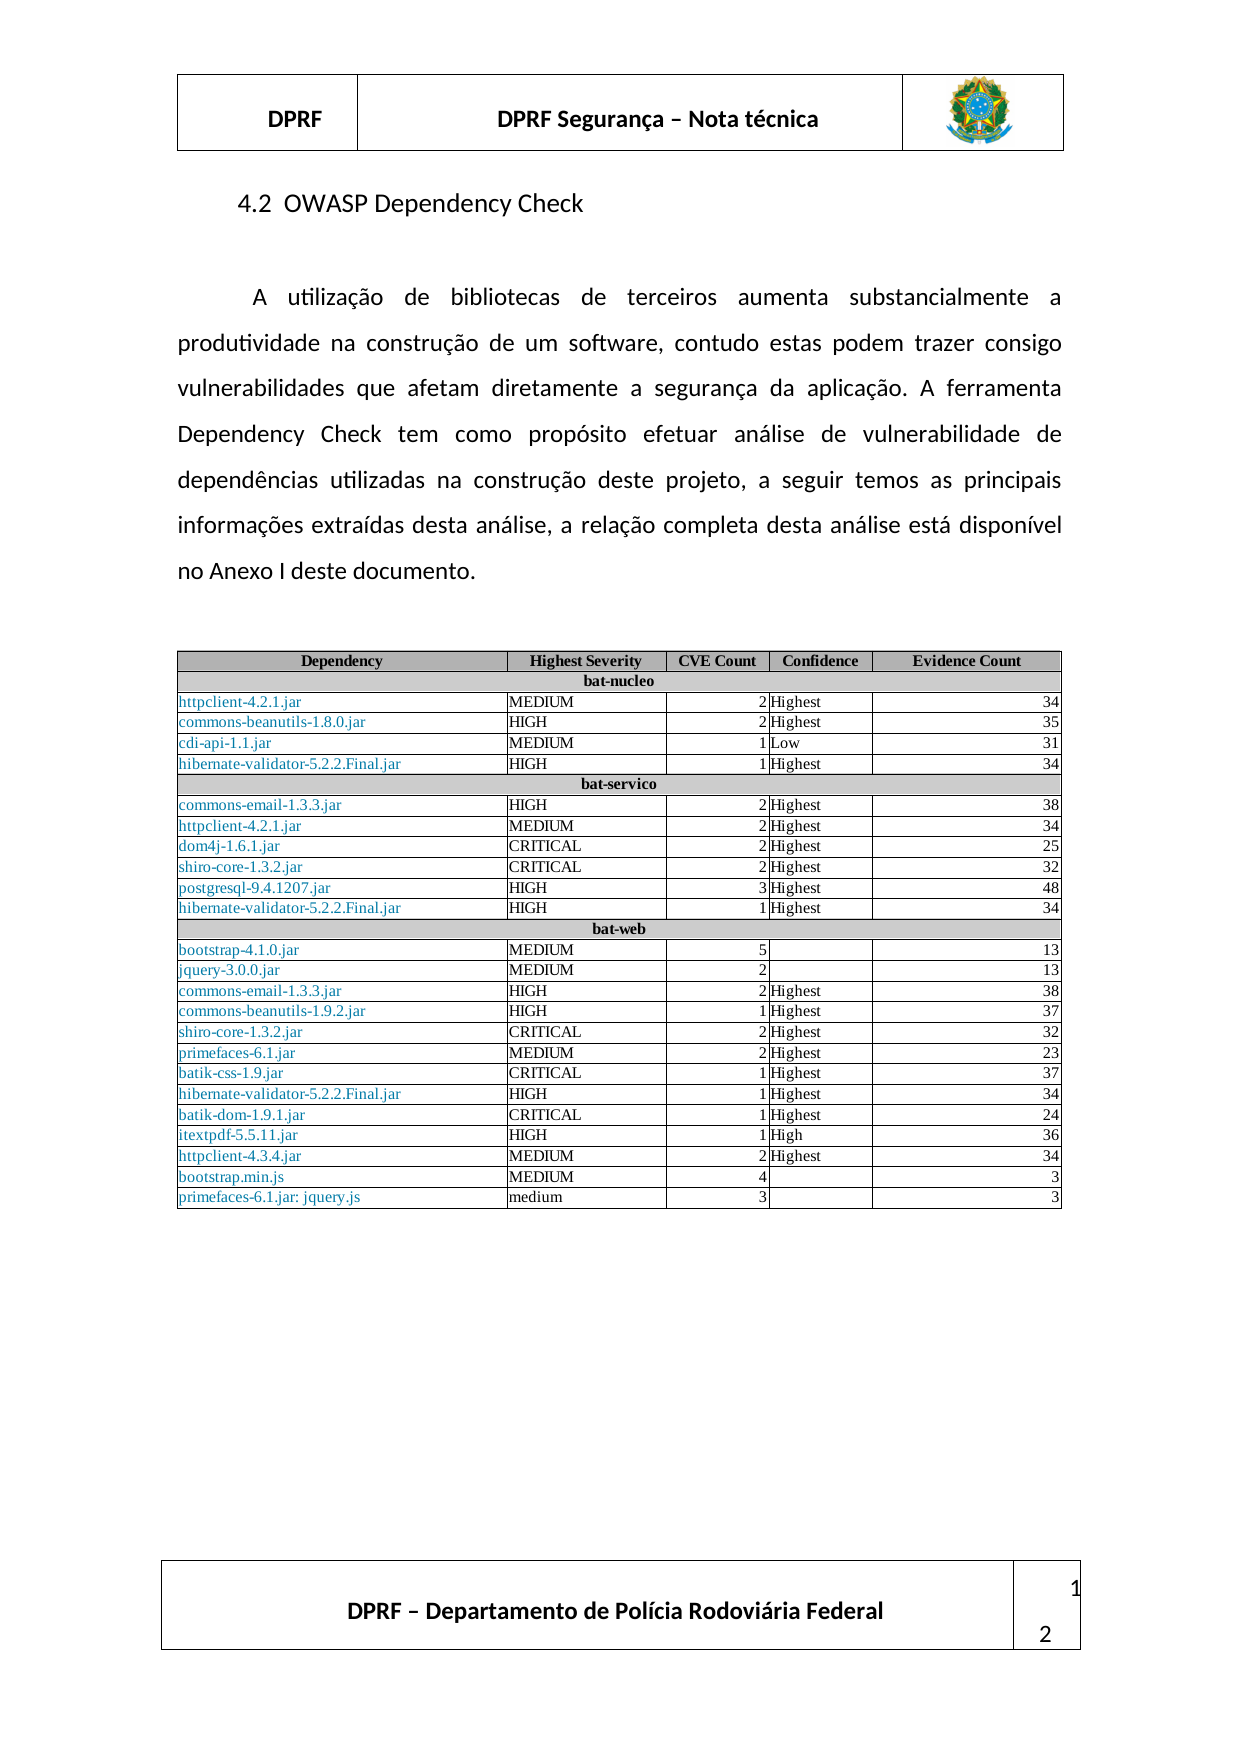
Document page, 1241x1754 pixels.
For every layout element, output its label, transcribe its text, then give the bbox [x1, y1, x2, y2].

picture [271, 902, 277, 913]
picture [310, 758, 316, 766]
picture [237, 864, 242, 872]
picture [193, 758, 198, 769]
picture [944, 75, 1020, 149]
picture [271, 1070, 276, 1078]
subtitle 4.2 OWASP Dependency Check [177, 186, 237, 219]
picture [247, 988, 252, 996]
picture [267, 1191, 271, 1202]
picture [318, 885, 323, 893]
picture [243, 820, 253, 829]
picture [200, 1194, 206, 1202]
picture [243, 696, 253, 705]
picture [353, 719, 358, 727]
picture [196, 1174, 202, 1182]
picture [221, 1091, 226, 1099]
picture [221, 761, 226, 769]
picture [262, 1174, 267, 1182]
picture [271, 758, 277, 769]
picture [193, 1088, 198, 1099]
picture [283, 1194, 288, 1202]
picture [261, 1129, 265, 1140]
picture [289, 699, 294, 707]
picture [271, 1088, 277, 1099]
picture [310, 1088, 316, 1096]
picture [225, 1174, 230, 1182]
picture [241, 947, 249, 953]
picture [310, 902, 316, 910]
picture [345, 758, 353, 767]
picture [301, 882, 308, 893]
picture [228, 988, 233, 996]
picture [193, 902, 198, 913]
picture [219, 719, 225, 727]
picture [184, 967, 190, 978]
picture [219, 1008, 225, 1016]
picture [219, 802, 225, 810]
picture [196, 947, 202, 955]
subtitle 4.2 OWASP Dependency Check [584, 186, 1063, 219]
picture [353, 1008, 358, 1016]
picture [225, 947, 230, 955]
picture [200, 1050, 206, 1058]
text A utilização de bibliotecas de terceiros aumenta substancialmente a produtividade na construção de um software, contudo estas podem trazer consigo vulnerabilidades que afetam diretamente a segurança da aplicação. A ferramenta Dependency Check tem como propósito efetuar análise de vulnerabilidade de dependências utilizadas na construção deste projeto, a seguir temos as principais informações extraídas desta análise, a relação completa desta análise está disponível no Anexo I deste documento. [177, 281, 1063, 327]
picture [345, 1088, 353, 1097]
picture [266, 988, 271, 996]
picture [254, 905, 259, 913]
picture [248, 1129, 254, 1140]
picture [273, 820, 277, 831]
picture [345, 902, 353, 911]
picture [227, 840, 231, 851]
picture [290, 1029, 295, 1037]
picture [313, 1005, 317, 1016]
text A utilização de bibliotecas de terceiros aumenta substancialmente a produtividade na construção de um software, contudo estas podem trazer consigo vulnerabilidades que afetam diretamente a segurança da aplicação. A ferramenta Dependency Check tem como propósito efetuar análise de vulnerabilidade de dependências utilizadas na construção deste projeto, a seguir temos as principais informações extraídas desta análise, a relação completa desta análise está disponível no Anexo I deste documento. [177, 494, 1063, 510]
picture [313, 716, 317, 727]
picture [257, 802, 263, 810]
picture [293, 886, 299, 893]
picture [259, 740, 264, 748]
picture [266, 802, 271, 810]
picture [254, 761, 259, 769]
picture [220, 1194, 226, 1202]
picture [257, 988, 263, 996]
picture [247, 1174, 253, 1182]
picture [228, 719, 233, 727]
picture [247, 802, 252, 810]
picture [236, 1129, 242, 1137]
text A utilização de bibliotecas de terceiros aumenta substancialmente a produtividade na construção de um software, contudo estas podem trazer consigo vulnerabilidades que afetam diretamente a segurança da aplicação. A ferramenta Dependency Check tem como propósito efetuar análise de vulnerabilidade de dependências utilizadas na construção deste projeto, a seguir temos as principais informações extraídas desta análise, a relação completa desta análise está disponível no Anexo I deste documento. [177, 403, 1063, 418]
picture [228, 885, 233, 893]
picture [221, 905, 226, 913]
picture [228, 802, 233, 810]
picture [220, 1050, 226, 1058]
picture [289, 1153, 294, 1161]
picture [254, 1091, 259, 1099]
picture [355, 1194, 360, 1202]
picture [179, 840, 185, 851]
picture [273, 696, 277, 707]
picture [263, 885, 271, 893]
picture [219, 988, 225, 996]
picture [270, 948, 276, 955]
picture [289, 823, 294, 831]
picture [329, 988, 334, 996]
picture [267, 1047, 271, 1058]
picture [207, 840, 213, 849]
picture [329, 802, 334, 810]
picture [207, 888, 212, 897]
text A utilização de bibliotecas de terceiros aumenta substancialmente a produtividade na construção de um software, contudo estas podem trazer consigo vulnerabilidades que afetam diretamente a segurança da aplicação. A ferramenta Dependency Check tem como propósito efetuar análise de vulnerabilidade de dependências utilizadas na construção deste projeto, a seguir temos as principais informações extraídas desta análise, a relação completa desta análise está disponível no Anexo I deste documento. [177, 357, 1063, 373]
picture [290, 864, 295, 872]
picture [212, 740, 218, 751]
picture [237, 1029, 242, 1037]
picture [283, 1050, 288, 1058]
text A utilização de bibliotecas de terceiros aumenta substancialmente a produtividade na construção de um software, contudo estas podem trazer consigo vulnerabilidades que afetam diretamente a segurança da aplicação. A ferramenta Dependency Check tem como propósito efetuar análise de vulnerabilidade de dependências utilizadas na construção deste projeto, a seguir temos as principais informações extraídas desta análise, a relação completa desta análise está disponível no Anexo I deste documento. [177, 540, 1063, 586]
picture [243, 1150, 253, 1159]
picture [228, 1008, 233, 1016]
text A utilização de bibliotecas de terceiros aumenta substancialmente a produtividade na construção de um software, contudo estas podem trazer consigo vulnerabilidades que afetam diretamente a segurança da aplicação. A ferramenta Dependency Check tem como propósito efetuar análise de vulnerabilidade de dependências utilizadas na construção deste projeto, a seguir temos as principais informações extraídas desta análise, a relação completa desta análise está disponível no Anexo I deste documento. [177, 449, 1063, 464]
